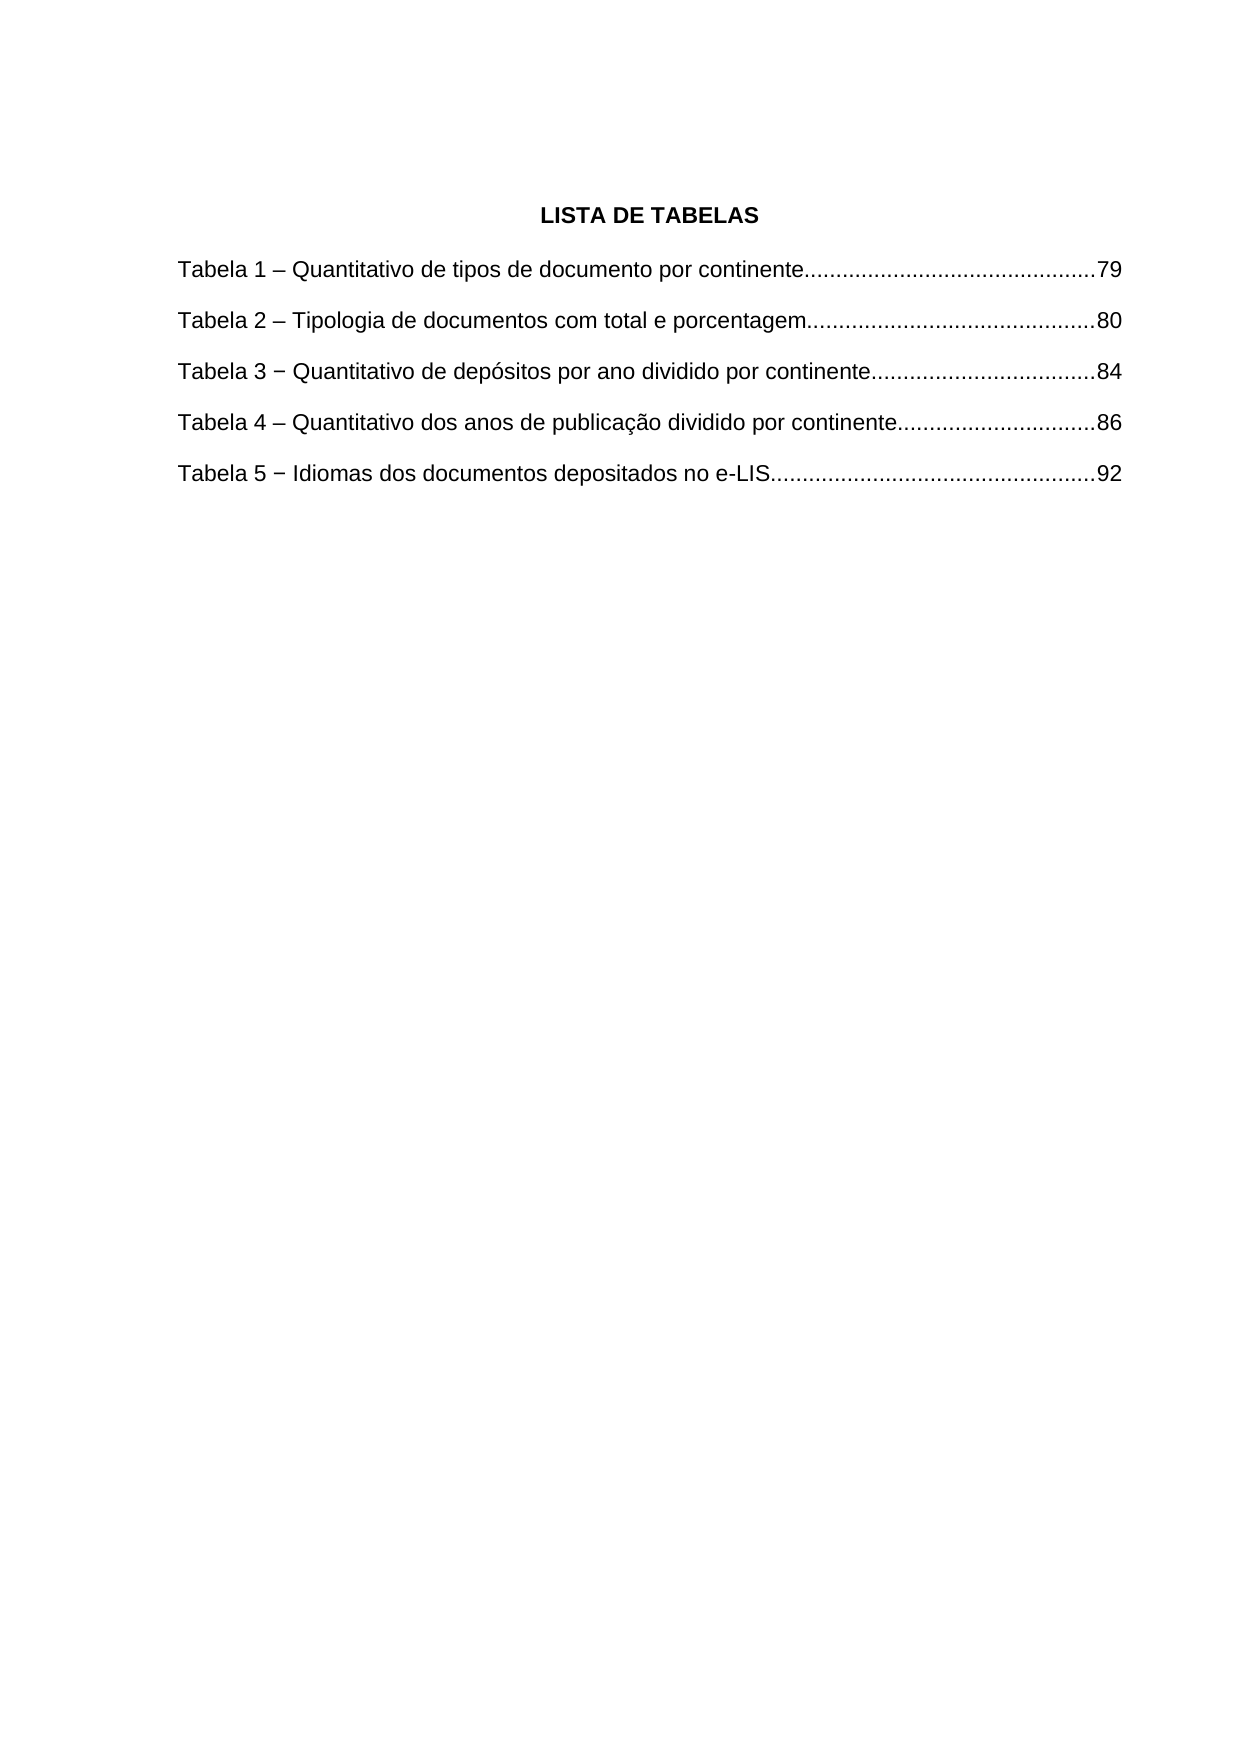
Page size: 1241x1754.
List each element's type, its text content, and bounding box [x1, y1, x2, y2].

subtitle Tabela 2 – Tipologia de documentos com total e porcentagem 80 [177, 307, 1122, 333]
subtitle Tabela 5 − Idiomas dos documentos depositados no e-LIS 92 [177, 460, 1122, 486]
subtitle Tabela 4 – Quantitativo dos anos de publicação dividido por continente 86 [177, 409, 1122, 435]
subtitle Tabela 1 – Quantitativo de tipos de documento por continente 79 [177, 256, 1122, 282]
subtitle Tabela 3 − Quantitativo de depósitos por ano dividido por continente 84 [177, 358, 1122, 384]
subtitle LISTA DE TABELAS [177, 202, 1122, 228]
